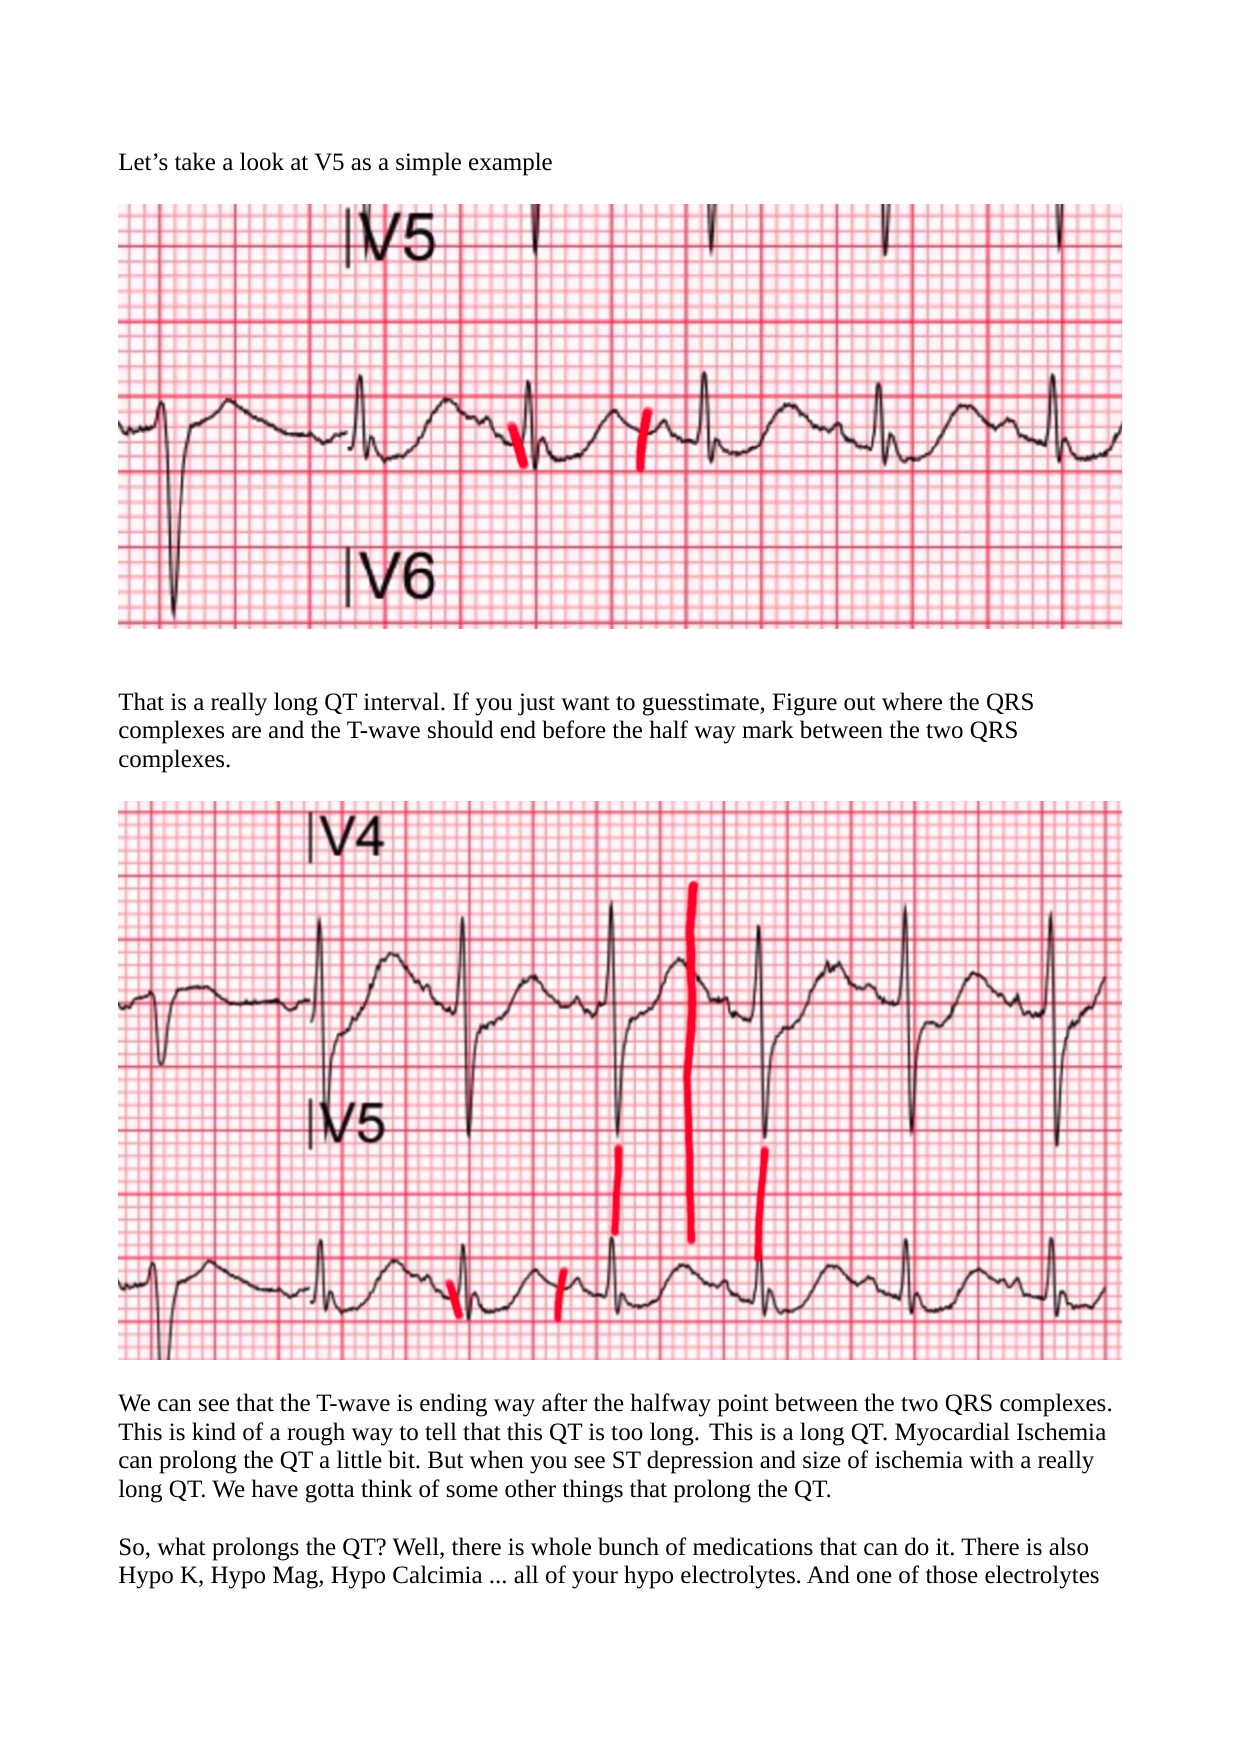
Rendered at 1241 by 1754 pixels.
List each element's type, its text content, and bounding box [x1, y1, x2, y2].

picture [118, 204, 1123, 629]
text That is a really long QT interval. If you just want to guesstimate, Figure out where the QRS complexes are and the T-wave should end before the half way mark between the two QRS complexes. [118, 687, 1122, 801]
picture [118, 801, 1123, 1360]
text So, what prolongs the QT? Well, there is whole bunch of medications that can do it. There is also Hypo K, Hypo Mag, Hypo Calcimia ... all of your hypo electrolytes. And one of those electrolytes [118, 1532, 1122, 1589]
text We can see that the T-wave is ending way after the halfway point between the two QRS complexes. This is kind of a rough way to tell that this QT is too long. This is a long QT. Myocardial Ischemia can prolong the QT a little bit. But when you see ST depression and size of ischemia with a really long QT. We have gotta think of some other things that prolong the QT. [118, 1388, 1122, 1503]
text Let’s take a look at V5 as a simple example [118, 147, 1122, 204]
